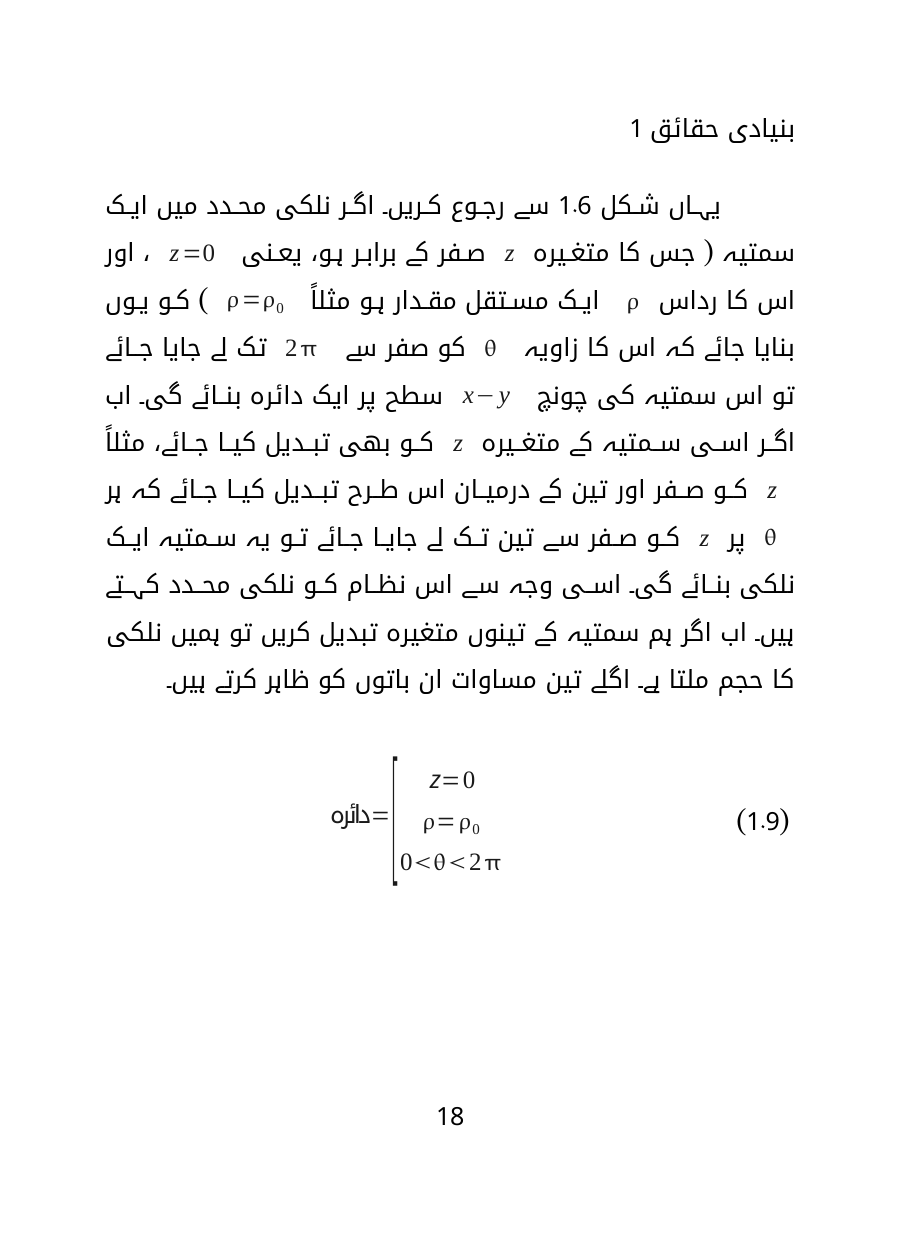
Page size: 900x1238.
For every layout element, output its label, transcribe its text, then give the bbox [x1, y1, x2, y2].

text یہاں شکل 1.6 سے رجوع کریں۔ اگر نلکی محدد میں ایک سمتیہ ( جس کا متغیرہصفر کے برابر ہو، یعنی ، اور اس کا رداس ایک مستقل مقدار ہو مثلاً ) کو یوں بنایا جائے کہ اس کا زاویہ کو صفر سے تک لے جایا جائے تو اس سمتیہ کی چونچ سطح پر ایک دائرہ بنائے گی۔ اب اگر اسی سمتیہ کے متغیرہکو بھی تبدیل کیا جائے، مثلاً کو صفر اور تین کے درمیان اس طرح تبدیل کیا جائے کہ ہرپرکو صفر سے تین تک لے جایا جائے تو یہ سمتیہ ایک نلکی بنائے گی۔ اسی وجہ سے اس نظام کو نلکی محدد کہتے ہیں۔ اب اگر ہم سمتیہ کے تینوں متغیرہ تبدیل کریں تو ہمیں نلکی کا حجم ملتا ہے۔ اگلے تین مساوات ان باتوں کو ظاہر کرتے ہیں۔ [105, 182, 795, 704]
table_header [105, 750, 718, 906]
table_header (1.9) [718, 750, 795, 906]
